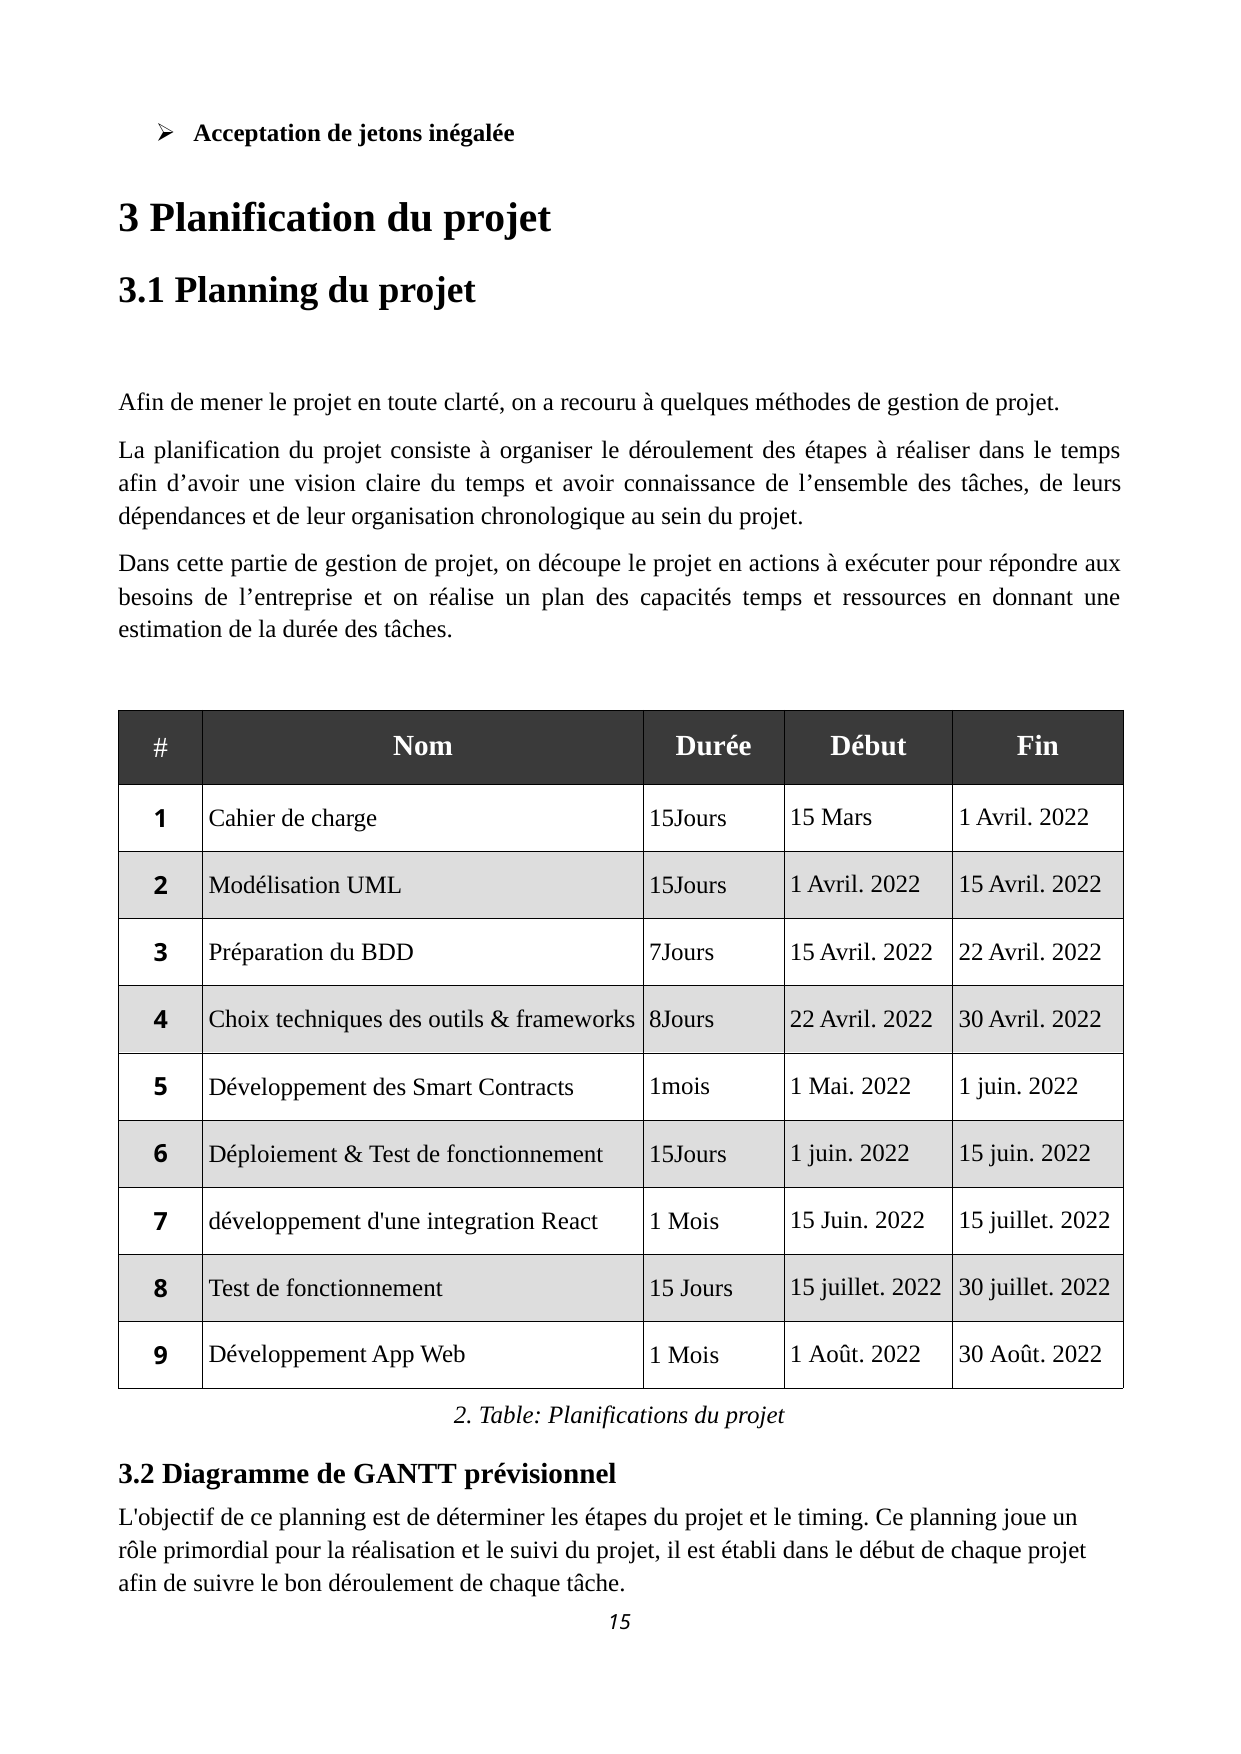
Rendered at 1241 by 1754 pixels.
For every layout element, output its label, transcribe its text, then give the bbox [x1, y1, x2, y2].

table_cell 22 Avril. 2022 [953, 919, 1123, 985]
table_cell Développement des Smart Contracts [203, 1054, 643, 1119]
table_cell 8Jours [644, 986, 784, 1052]
table_cell 30 Avril. 2022 [953, 986, 1123, 1052]
table_header Nom [203, 711, 643, 784]
list Acceptation de jetons inégalée [156, 118, 1122, 147]
table_header Fin [953, 711, 1123, 784]
table_cell Modélisation UML [203, 852, 643, 918]
table_cell 15 Avril. 2022 [953, 852, 1123, 918]
table_cell 1 juin. 2022 [785, 1121, 952, 1187]
table_cell 1 Avril. 2022 [785, 852, 952, 918]
subtitle 3 Planification du projet [118, 192, 1122, 240]
table_cell 3 [119, 919, 202, 985]
table_cell 1 Août. 2022 [785, 1322, 952, 1388]
table_cell 15Jours [644, 785, 784, 851]
text 2. Table: Planifications du projet [118, 1400, 1122, 1429]
table_cell 30 juillet. 2022 [953, 1255, 1123, 1321]
table_cell 1 Mois [644, 1322, 784, 1388]
table_cell 1 Avril. 2022 [953, 785, 1123, 851]
table_cell 1mois [644, 1054, 784, 1119]
table_header Durée [644, 711, 784, 784]
table_cell 30 Août. 2022 [953, 1322, 1123, 1388]
table_cell Cahier de charge [203, 785, 643, 851]
table_cell 15 Juin. 2022 [785, 1188, 952, 1254]
table_cell 15 juillet. 2022 [785, 1255, 952, 1321]
table_cell Préparation du BDD [203, 919, 643, 985]
table_cell 6 [119, 1121, 202, 1187]
table_cell 15 juillet. 2022 [953, 1188, 1123, 1254]
table_cell 15 Mars [785, 785, 952, 851]
table_cell 22 Avril. 2022 [785, 986, 952, 1052]
table_cell 1 Mai. 2022 [785, 1054, 952, 1119]
table_cell développement d'une integration React [203, 1188, 643, 1254]
table_header Début [785, 711, 952, 784]
table_cell 15 Jours [644, 1255, 784, 1321]
table_cell 15 juin. 2022 [953, 1121, 1123, 1187]
table_cell Déploiement & Test de fonctionnement [203, 1121, 643, 1187]
text Afin de mener le projet en toute clarté, on a recouru à quelques méthodes de gestion de projet. [118, 387, 1122, 416]
table_cell Test de fonctionnement [203, 1255, 643, 1321]
subtitle 3.2 Diagramme de GANTT prévisionnel [118, 1456, 1122, 1490]
table_cell 8 [119, 1255, 202, 1321]
table_cell Développement App Web [203, 1322, 643, 1388]
text Dans cette partie de gestion de projet, on découpe le projet en actions à exécuter pour répondre aux besoins de l’entreprise et on réalise un plan des capacités temps et ressources en donnant une estimation de la durée des tâches. [118, 548, 1122, 643]
table_header # [119, 711, 202, 784]
table_cell 1 [119, 785, 202, 851]
subtitle 3.1 Planning du projet [118, 267, 1122, 311]
table_cell 15Jours [644, 852, 784, 918]
table_cell 7 [119, 1188, 202, 1254]
table_cell 9 [119, 1322, 202, 1388]
table_cell 15 Avril. 2022 [785, 919, 952, 985]
table_cell 5 [119, 1054, 202, 1119]
table_cell 15Jours [644, 1121, 784, 1187]
table_cell 2 [119, 852, 202, 918]
table_cell 4 [119, 986, 202, 1052]
text L'objectif de ce planning est de déterminer les étapes du projet et le timing. Ce planning joue un rôle primordial pour la réalisation et le suivi du projet, il est établi dans le début de chaque projet afin de suivre le bon déroulement de chaque tâche. [118, 1502, 1122, 1597]
table_cell 1 juin. 2022 [953, 1054, 1123, 1119]
table_cell 1 Mois [644, 1188, 784, 1254]
text La planification du projet consiste à organiser le déroulement des étapes à réaliser dans le temps afin d’avoir une vision claire du temps et avoir connaissance de l’ensemble des tâches, de leurs dépendances et de leur organisation chronologique au sein du projet. [118, 435, 1122, 530]
table_cell 7Jours [644, 919, 784, 985]
table_cell Choix techniques des outils & frameworks [203, 986, 643, 1052]
